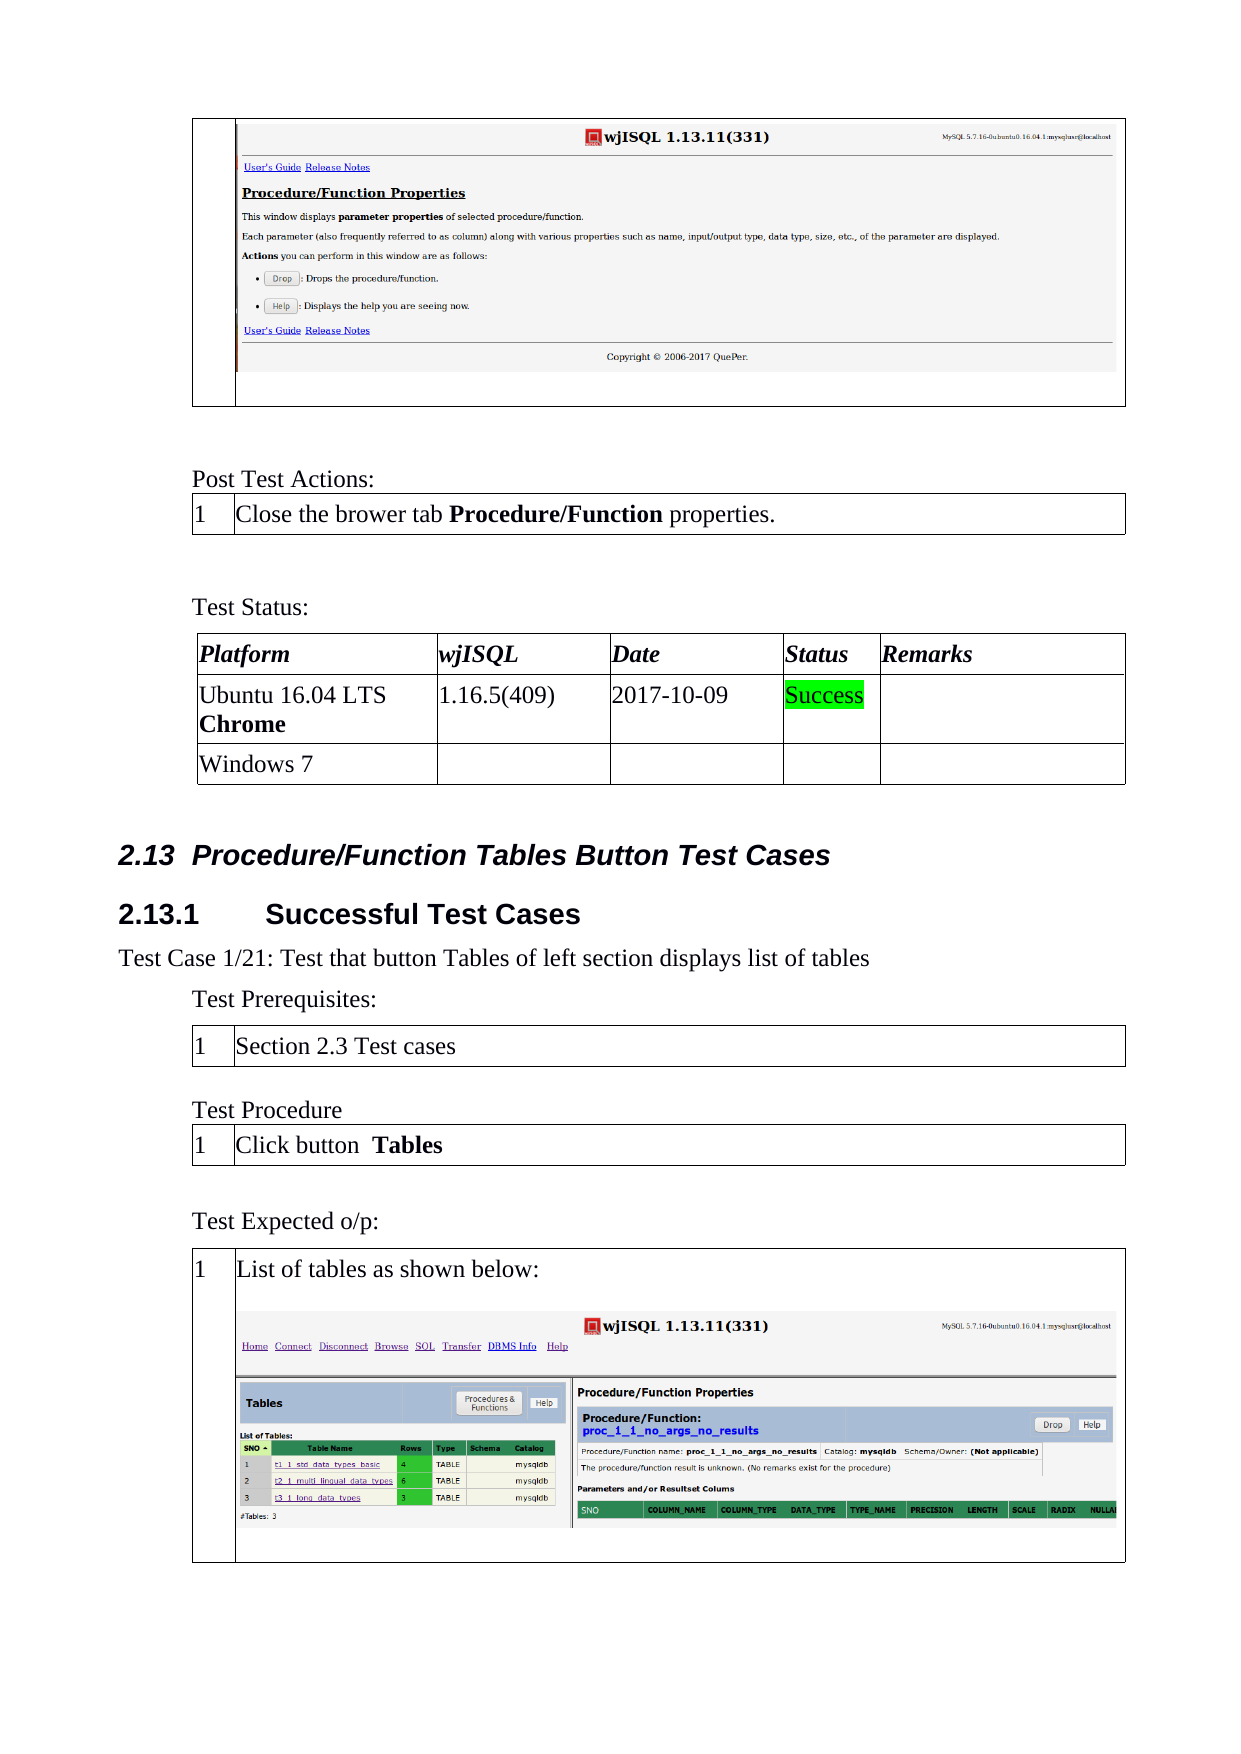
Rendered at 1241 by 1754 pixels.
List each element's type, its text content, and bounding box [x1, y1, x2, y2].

table_header Click button Tables [235, 1125, 1125, 1165]
text Post Test Actions: [118, 464, 1122, 493]
table_cell 1.16.5(409) [438, 675, 610, 743]
table_header List of tables as shown below: [236, 1249, 1125, 1562]
table_header 1 [193, 1249, 235, 1562]
table_cell [881, 743, 1125, 784]
table_cell [881, 674, 1125, 743]
text Test Procedure [118, 1095, 1122, 1124]
table_header [193, 119, 235, 406]
table_cell Ubuntu 16.04 LTS Chrome [198, 675, 437, 743]
table_header Platform [198, 634, 437, 674]
table_header wjISQL [438, 634, 610, 674]
subtitle Successful Test Cases [118, 897, 1122, 930]
table_header Status [784, 634, 880, 674]
table_cell [611, 744, 783, 784]
table_header Close the brower tab Procedure/Function properties. [235, 494, 1125, 534]
text Test Case 1/21: Test that button Tables of left section displays list of tables [118, 943, 1122, 971]
table_cell Windows 7 [198, 744, 437, 784]
subtitle Procedure/Function Tables Button Test Cases [118, 838, 1122, 872]
table_header Section 2.3 Test cases [235, 1026, 1125, 1066]
table_cell Success [784, 675, 880, 743]
picture [236, 1311, 1117, 1528]
picture [236, 124, 1117, 372]
table_header Date [611, 634, 783, 674]
table_header Remarks [881, 634, 1125, 674]
table_header 1 [193, 1026, 234, 1066]
text Test Prerequisites: [118, 984, 1122, 1013]
table_cell [784, 744, 880, 784]
table_header [236, 119, 1125, 406]
text Test Expected o/p: [118, 1206, 1122, 1235]
table_header 1 [193, 1125, 234, 1165]
table_cell 2017-10-09 [611, 675, 783, 743]
text Test Status: [118, 592, 1122, 620]
table_cell [438, 744, 610, 784]
table_header 1 [193, 494, 234, 534]
